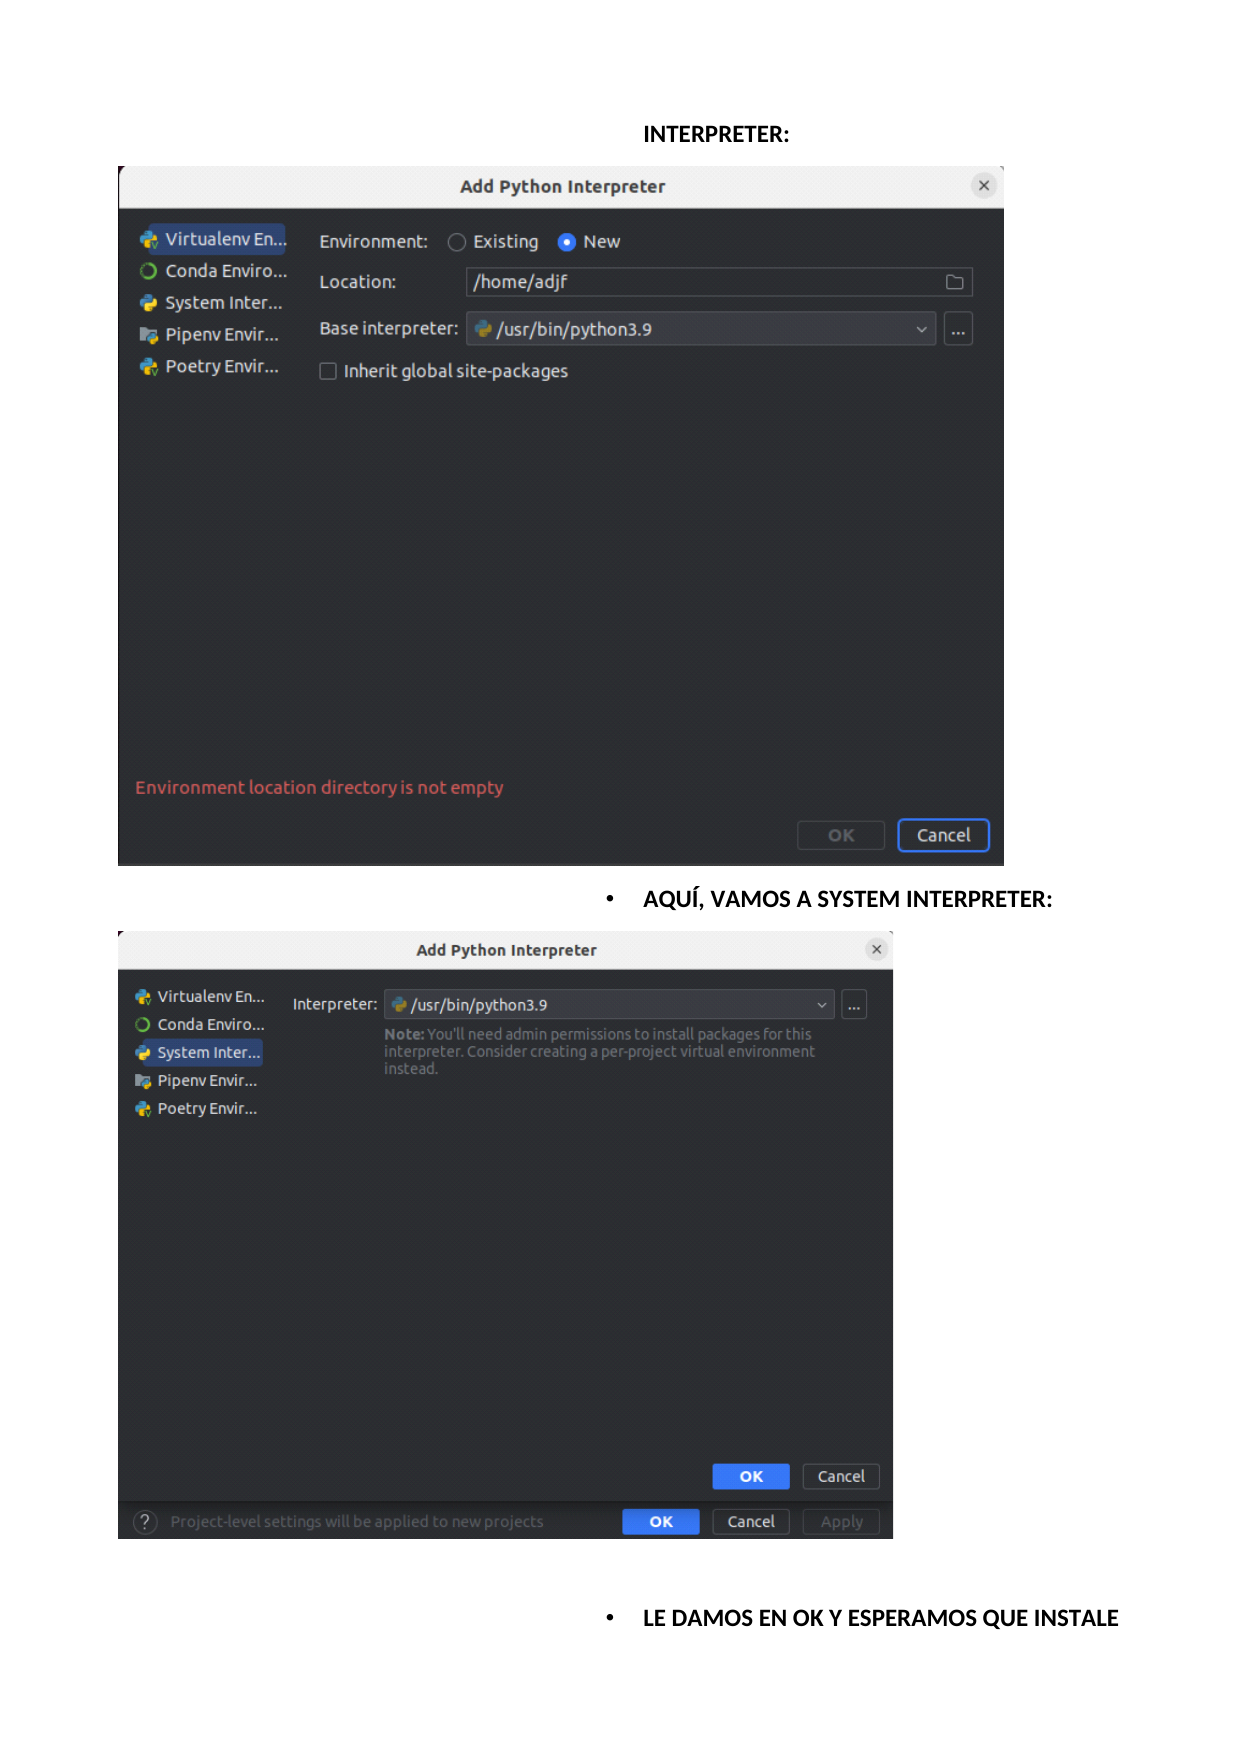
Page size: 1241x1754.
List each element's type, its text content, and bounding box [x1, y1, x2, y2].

list LE DAMOS EN OK Y ESPERAMOS QUE INSTALE [606, 1602, 1122, 1633]
list AQUÍ, VAMOS A SYSTEM INTERPRETER: [606, 883, 1122, 914]
list INTERPRETER: [606, 118, 1122, 149]
